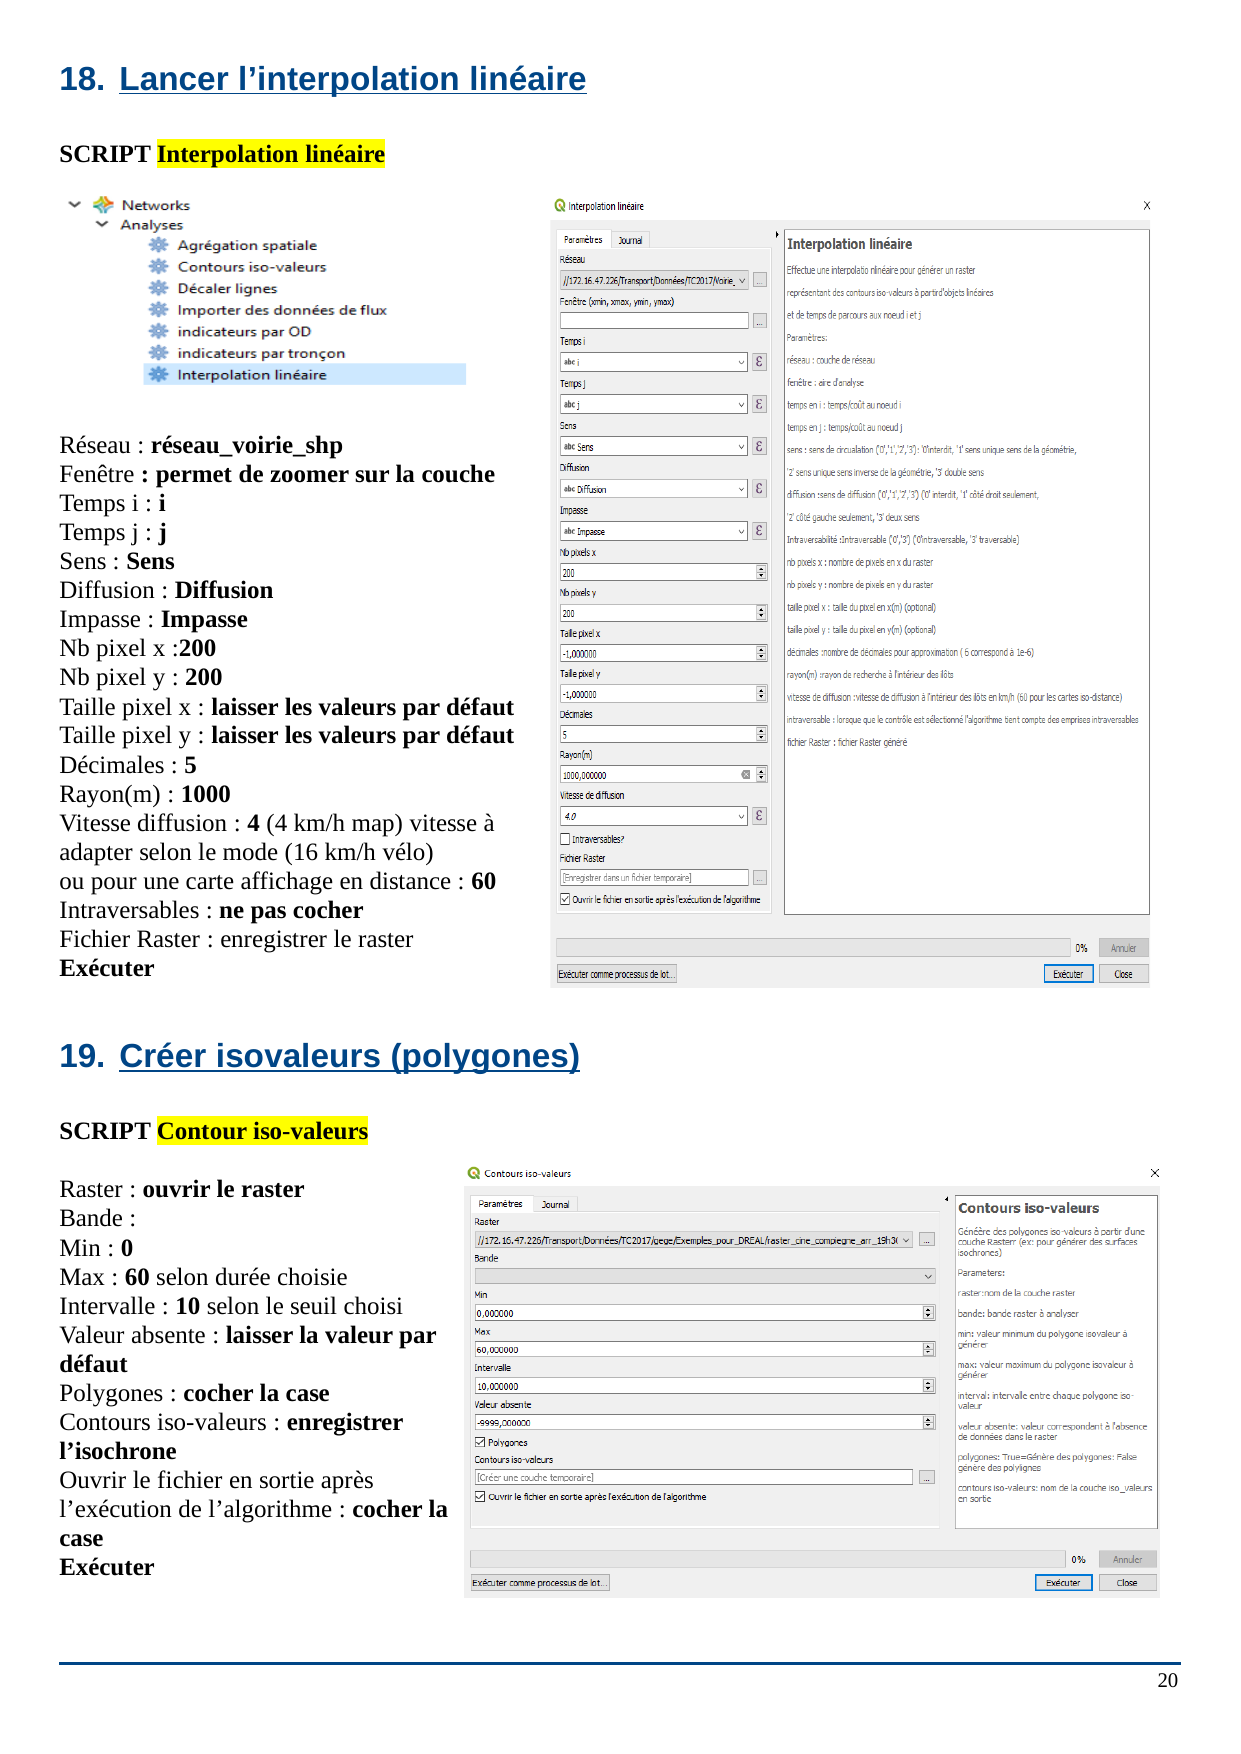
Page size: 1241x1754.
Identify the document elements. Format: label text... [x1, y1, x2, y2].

text [1151, 604, 1181, 633]
text Bande : [59, 1203, 464, 1232]
text Intervalle : 10 selon le seuil choisi [59, 1291, 464, 1319]
text [1151, 633, 1181, 662]
text Impasse : Impasse [59, 604, 550, 633]
text Contours iso-valeurs : enregistrer l’isochrone [59, 1407, 464, 1465]
text SCRIPT Interpolation linéaire [59, 139, 1181, 168]
text [1160, 1203, 1181, 1232]
text Raster : ouvrir le raster [59, 1174, 464, 1203]
text Réseau : réseau_voirie_shp [59, 430, 550, 459]
text [1160, 1174, 1181, 1203]
text ou pour une carte affichage en distance : 60 [59, 866, 550, 895]
text Vitesse diffusion : 4 (4 km/h map) vitesse à adapter selon le mode (16 km/h vélo) [59, 808, 550, 866]
text [1151, 778, 1181, 808]
picture [464, 1163, 1160, 1598]
text [1151, 953, 1181, 982]
text SCRIPT Contour iso-valeurs [59, 1116, 1181, 1145]
text [1151, 924, 1181, 953]
text Nb pixel y : 200 [59, 662, 550, 691]
text Polygones : cocher la case [59, 1378, 464, 1407]
text Exécuter [59, 1552, 464, 1581]
text [1151, 662, 1181, 691]
text [1160, 1465, 1181, 1552]
text Temps j : j [59, 517, 550, 546]
text Diffusion : Diffusion [59, 575, 550, 604]
text Intraversables : ne pas cocher [59, 895, 550, 924]
text [1151, 517, 1181, 546]
text [1151, 430, 1181, 459]
text [1160, 1261, 1181, 1291]
text Rayon(m) : 1000 [59, 778, 550, 808]
text [1151, 749, 1181, 778]
subtitle Créer isovaleurs (polygones) [59, 1036, 1181, 1074]
text [1151, 546, 1181, 575]
text Valeur absente : laisser la valeur par défaut [59, 1319, 464, 1378]
text Ouvrir le fichier en sortie après l’exécution de l’algorithme : cocher la case [59, 1465, 464, 1552]
text [1151, 895, 1181, 924]
subtitle Lancer l’interpolation linéaire [59, 59, 1181, 98]
text [1151, 488, 1181, 517]
text [1160, 1378, 1181, 1407]
text [1151, 459, 1181, 488]
text Fenêtre : permet de zoomer sur la couche [59, 459, 550, 488]
text Fichier Raster : enregistrer le raster [59, 924, 550, 953]
text Nb pixel x :200 [59, 633, 550, 662]
text [1151, 808, 1181, 866]
text [1151, 575, 1181, 604]
text [1160, 1407, 1181, 1465]
text Taille pixel x : laisser les valeurs par défaut [59, 691, 550, 720]
text Décimales : 5 [59, 749, 550, 778]
picture [66, 196, 467, 386]
text Taille pixel y : laisser les valeurs par défaut [59, 720, 550, 749]
text [1160, 1232, 1181, 1261]
text [1160, 1319, 1181, 1378]
text Exécuter [59, 953, 550, 982]
text Temps i : i [59, 488, 550, 517]
text Sens : Sens [59, 546, 550, 575]
text Min : 0 [59, 1232, 464, 1261]
picture [550, 194, 1151, 988]
text Max : 60 selon durée choisie [59, 1261, 464, 1291]
text [1160, 1552, 1181, 1581]
